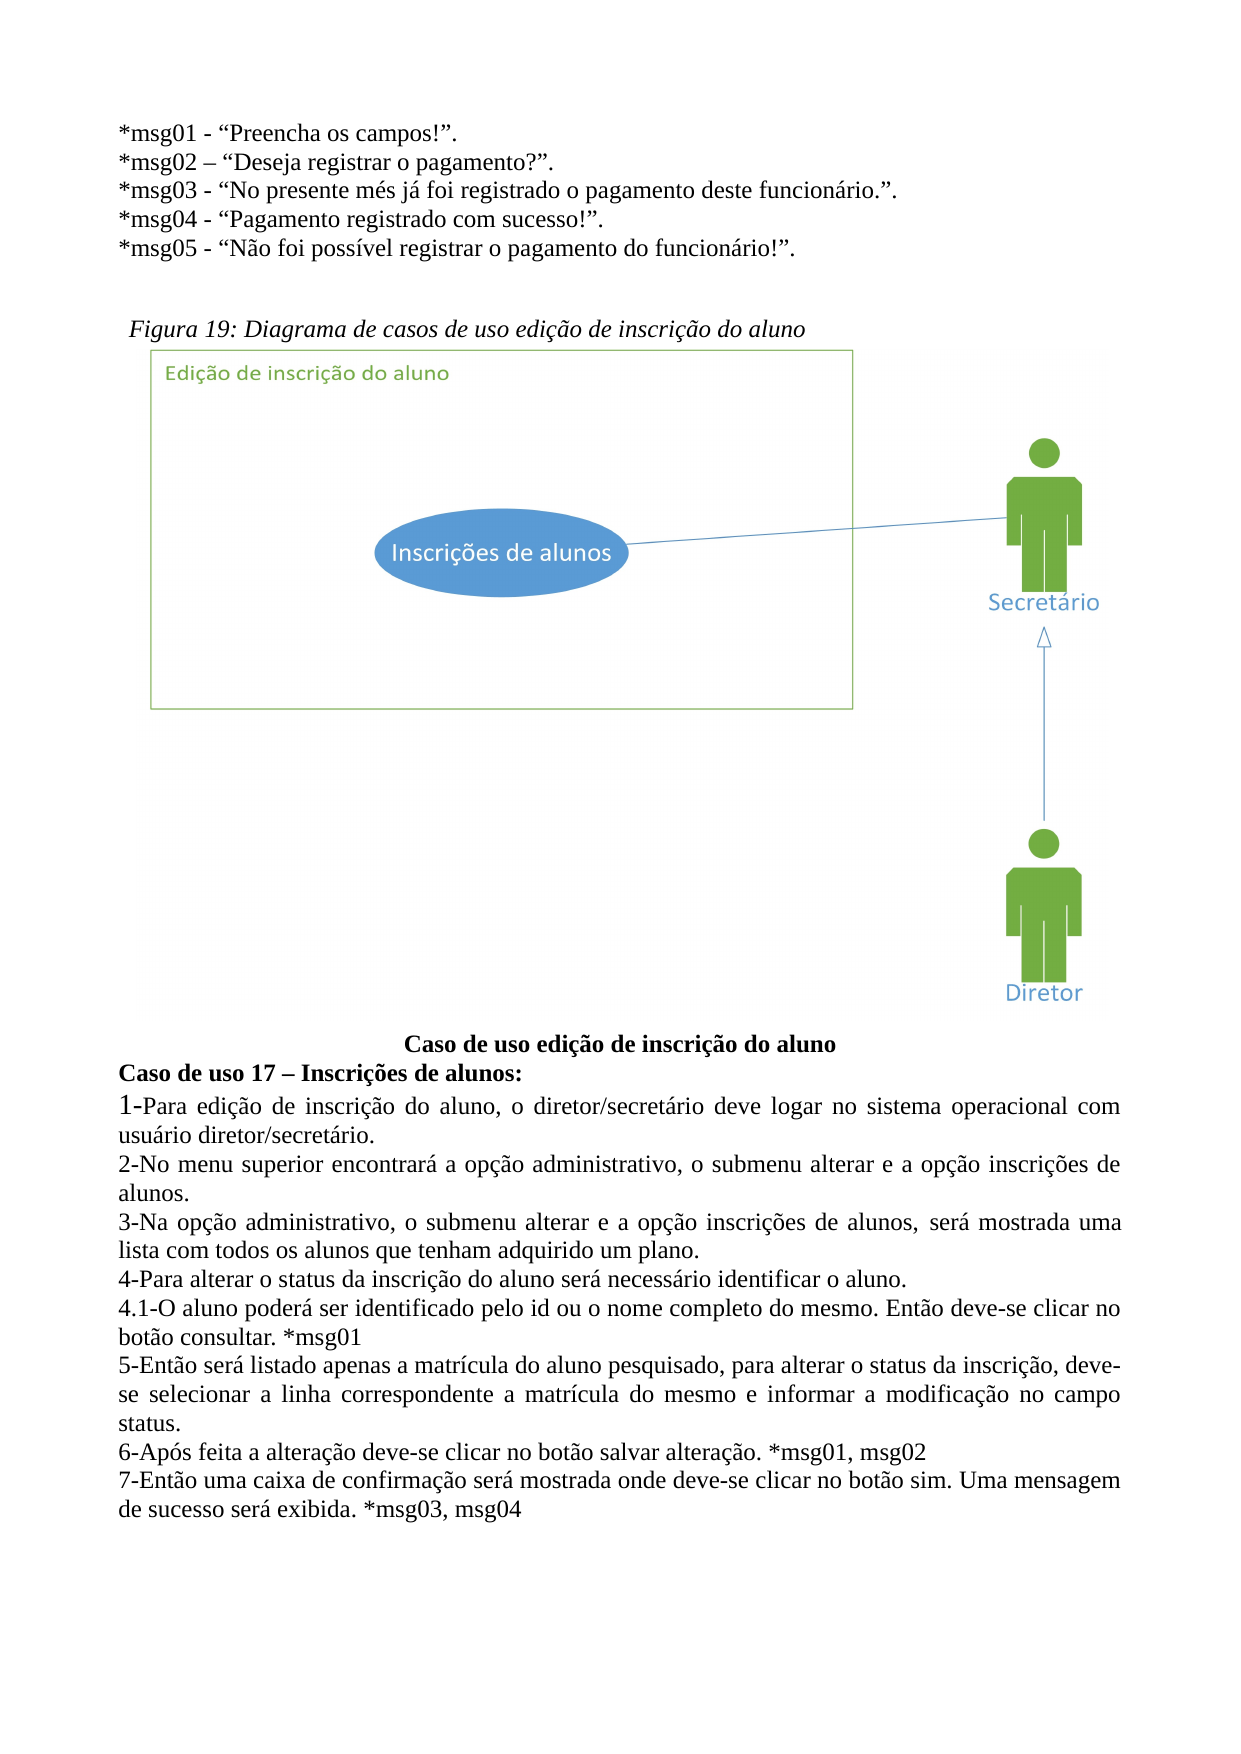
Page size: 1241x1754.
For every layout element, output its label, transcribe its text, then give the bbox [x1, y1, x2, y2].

text 5-Então será listado apenas a matrícula do aluno pesquisado, para alterar o status da inscrição, deve-se selecionar a linha correspondente a matrícula do mesmo e informar a modificação no campo status. [118, 1351, 1122, 1437]
text *msg03 - “No presente més já foi registrado o pagamento deste funcionário.”. [118, 176, 1122, 204]
text 1-Para edição de inscrição do aluno, o diretor/secretário deve logar no sistema operacional com usuário diretor/secretário. [118, 1087, 1122, 1149]
text 7-Então uma caixa de confirmação será mostrada onde deve-se clicar no botão sim. Uma mensagem de sucesso será exibida. *msg03, msg04 [118, 1466, 1122, 1523]
text 4.1-O aluno poderá ser identificado pelo id ou o nome completo do mesmo. Então deve-se clicar no botão consultar. *msg01 [118, 1293, 1122, 1351]
text *msg02 – “Deseja registrar o pagamento?”. [118, 147, 1122, 176]
text 2-No menu superior encontrará a opção administrativo, o submenu alterar e a opção inscrições de alunos. [118, 1149, 1122, 1207]
text *msg01 - “Preencha os campos!”. [118, 118, 1122, 147]
text Caso de uso edição de inscrição do aluno [118, 291, 1122, 1058]
text 4-Para alterar o status da inscrição do aluno será necessário identificar o aluno. [118, 1264, 1122, 1293]
text Caso de uso 17 – Inscrições de alunos: [118, 1058, 1122, 1087]
text *msg04 - “Pagamento registrado com sucesso!”. [118, 204, 1122, 233]
picture [136, 349, 1109, 1021]
text 6-Após feita a alteração deve-se clicar no botão salvar alteração. *msg01, msg02 [118, 1437, 1122, 1466]
text Figura 19: Diagrama de casos de uso edição de inscrição do aluno [128, 314, 1116, 343]
text 3-Na opção administrativo, o submenu alterar e a opção inscrições de alunos, será mostrada uma lista com todos os alunos que tenham adquirido um plano. [118, 1207, 1122, 1264]
text *msg05 - “Não foi possível registrar o pagamento do funcionário!”. [118, 233, 1122, 262]
